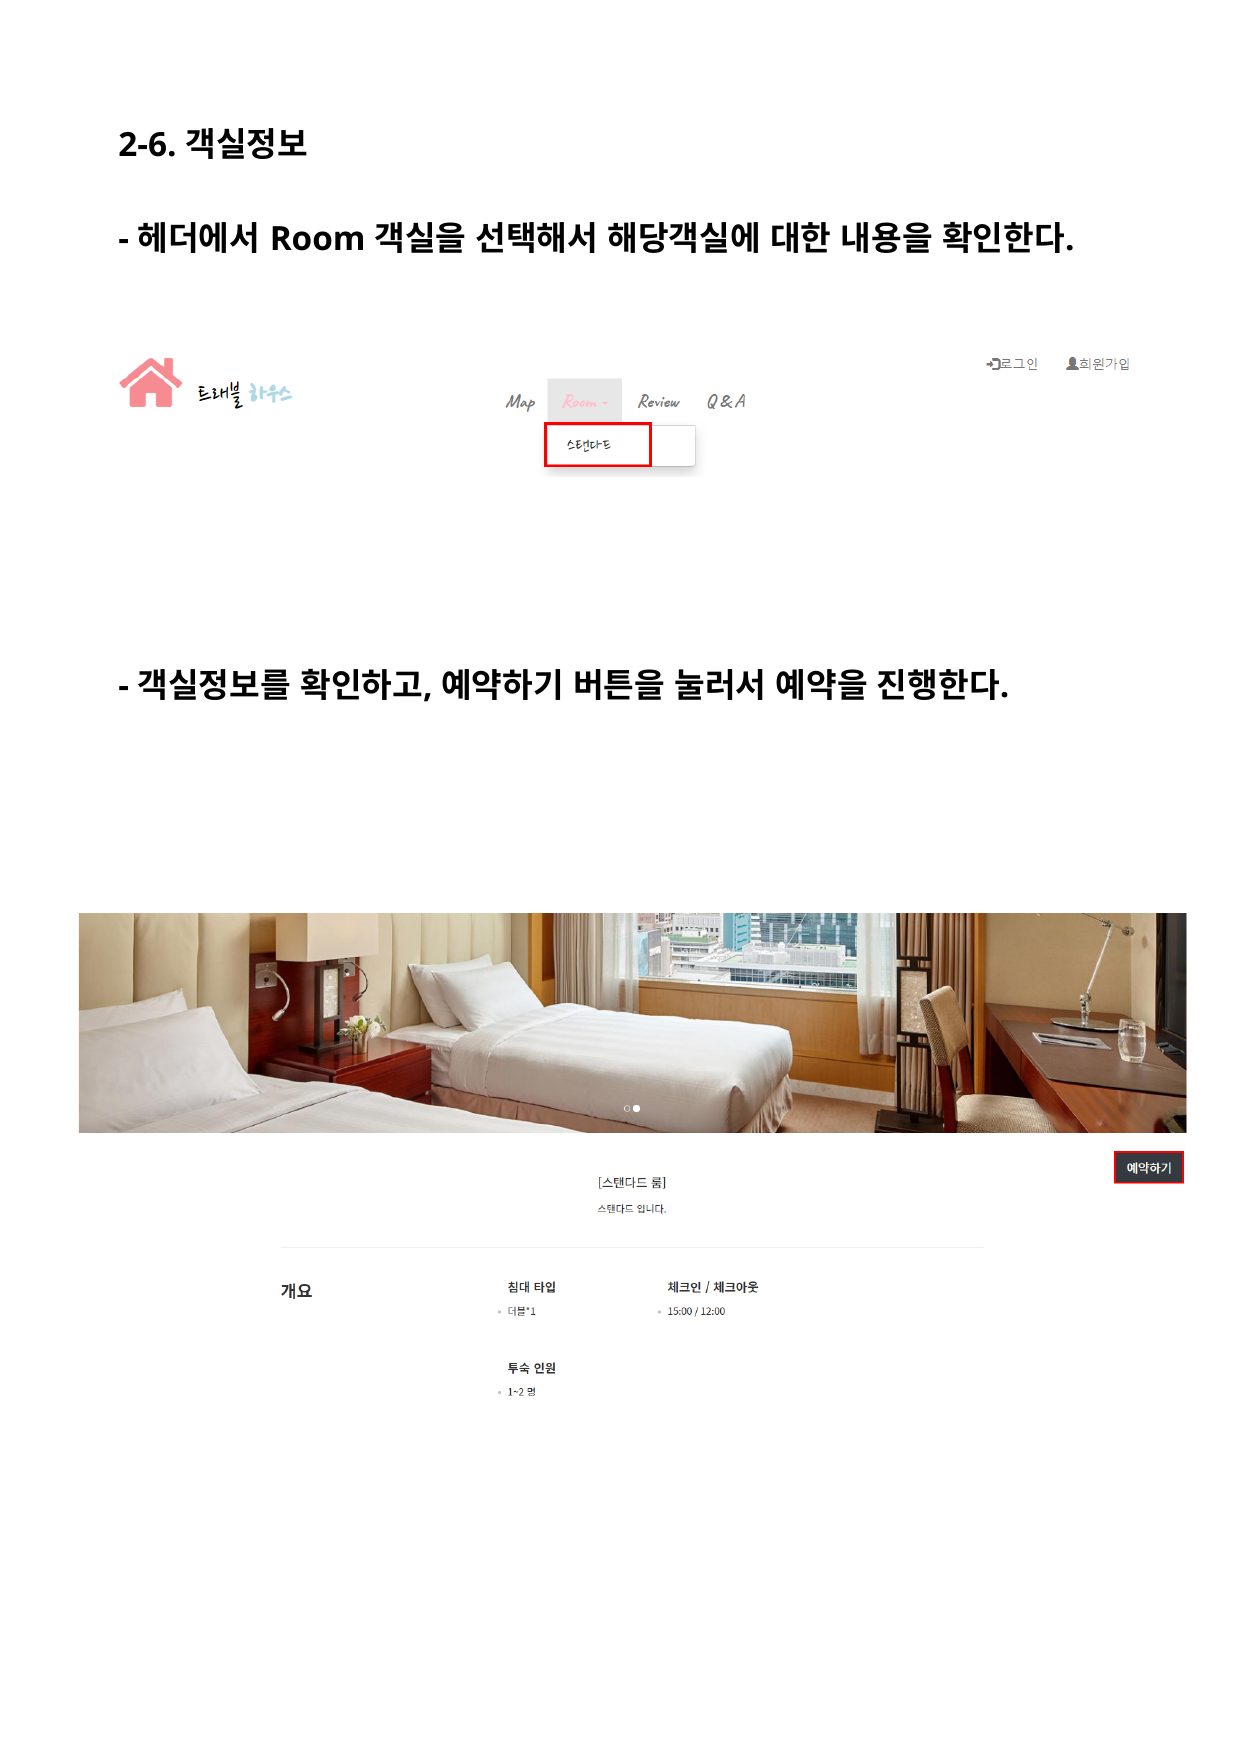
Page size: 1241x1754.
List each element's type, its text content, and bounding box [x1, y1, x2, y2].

text - 객실정보를 확인하고, 예약하기 버튼을 눌러서 예약을 진행한다. [118, 659, 1122, 707]
text - 헤더에서 Room 객실을 선택해서 해당객실에 대한 내용을 확인한다. [118, 212, 1122, 260]
text 2-6. 객실정보 [118, 118, 1122, 167]
picture [78, 913, 1190, 1434]
picture [78, 341, 1202, 477]
